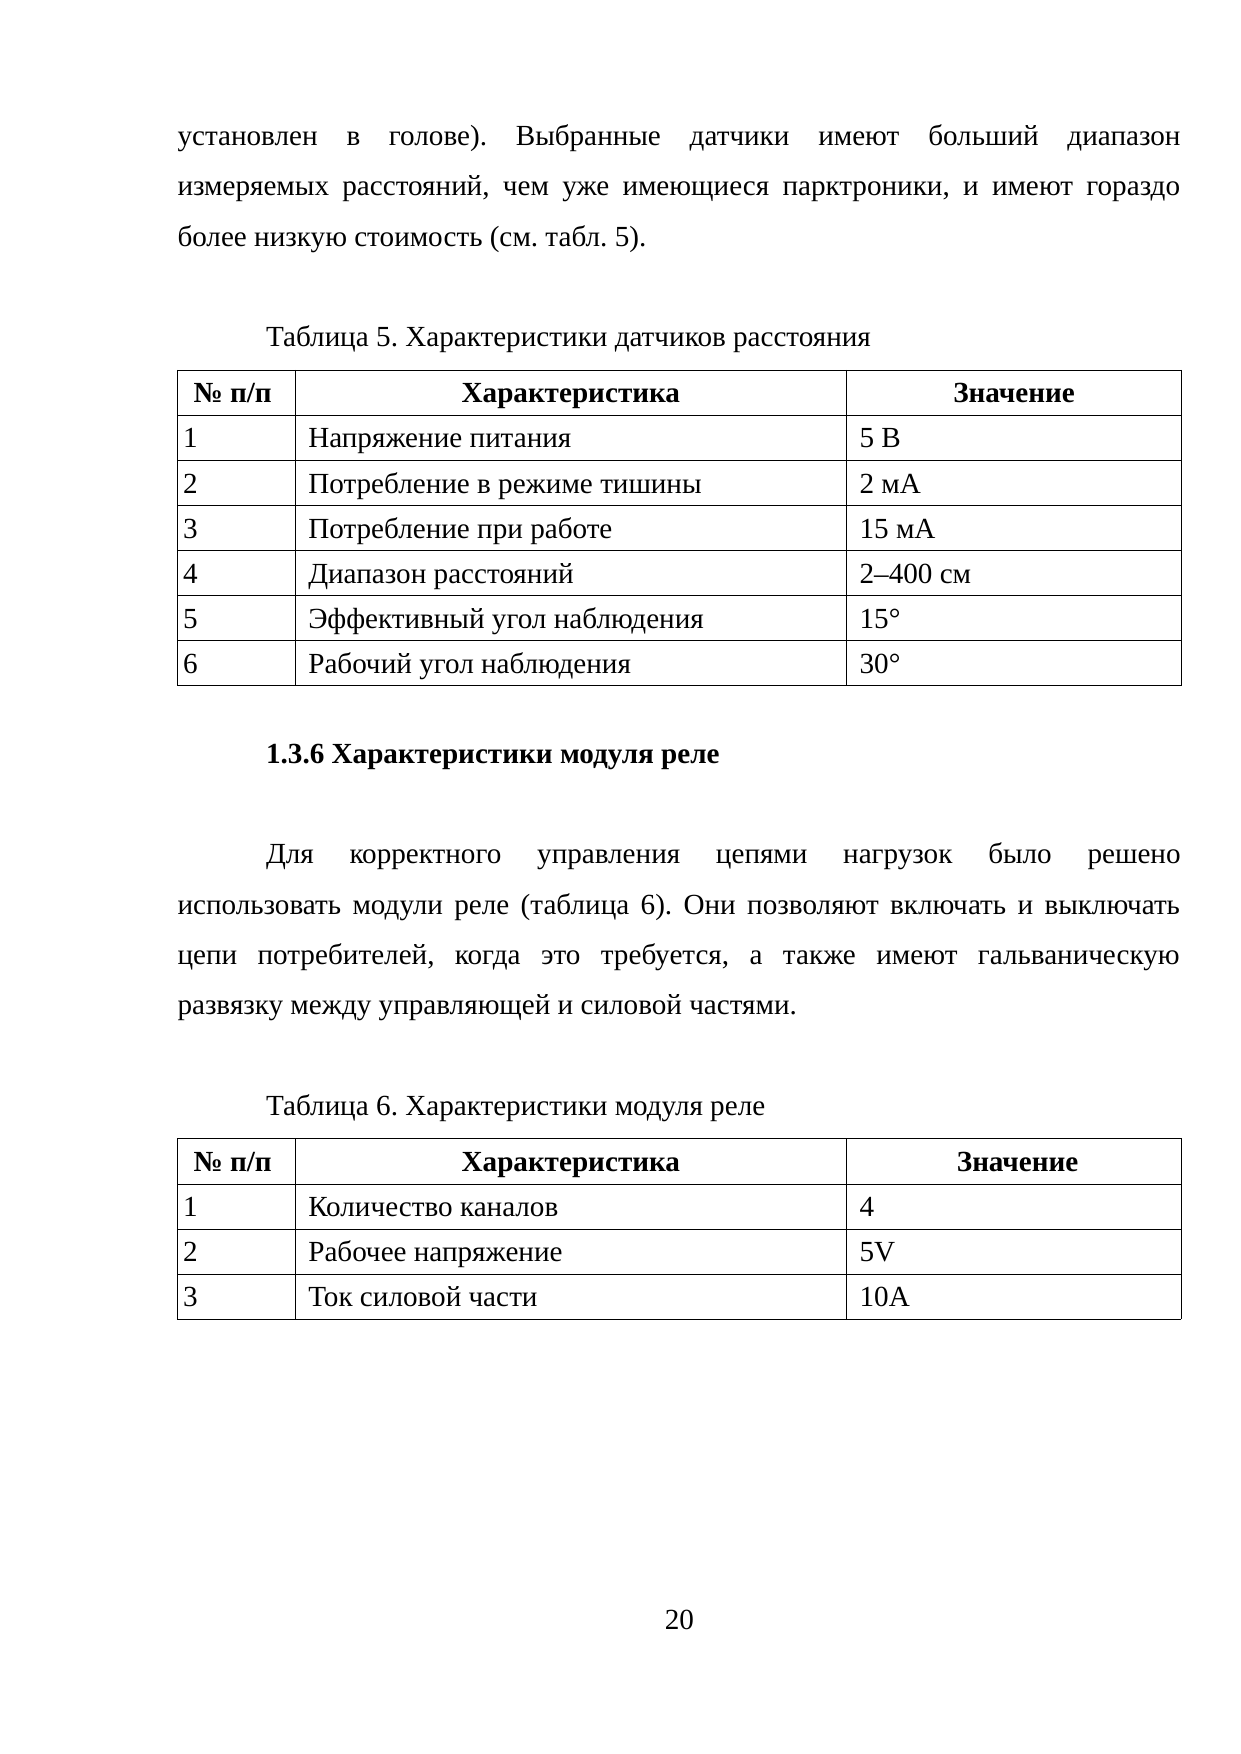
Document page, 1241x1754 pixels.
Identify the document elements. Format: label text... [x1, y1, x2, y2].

table_cell 5 [178, 596, 295, 640]
table_header № п/п [178, 1139, 295, 1183]
table_cell 2 [178, 461, 295, 505]
table_cell 6 [178, 641, 295, 685]
table_cell Напряжение питания [296, 416, 846, 460]
text Для корректного управления цепями нагрузок было решено использовать модули реле (таблица 6). Они позволяют включать и выключать цепи потребителей, когда это требуется, а также имеют гальваническую развязку между управляющей и силовой частями. [177, 836, 1181, 1021]
table_cell 4 [178, 551, 295, 595]
text Таблица 6. Характеристики модуля реле [177, 1088, 1181, 1122]
table_cell Потребление в режиме тишины [296, 461, 846, 505]
table_header Значение [847, 371, 1181, 415]
table_cell 2 [178, 1230, 295, 1274]
table_cell Рабочее напряжение [296, 1230, 846, 1274]
table_cell 3 [178, 1275, 295, 1319]
table_cell 30° [847, 641, 1181, 685]
table_cell 4 [847, 1185, 1181, 1228]
table_header Характеристика [296, 371, 846, 415]
table_cell Ток силовой части [296, 1275, 846, 1319]
table_cell Эффективный угол наблюдения [296, 596, 846, 640]
table_header Значение [847, 1139, 1181, 1183]
table_header № п/п [178, 371, 295, 415]
table_cell Рабочий угол наблюдения [296, 641, 846, 685]
table_cell 10A [847, 1275, 1181, 1319]
table_cell Диапазон расстояний [296, 551, 846, 595]
table_cell 1 [178, 416, 295, 460]
text Таблица 5. Характеристики датчиков расстояния [177, 319, 1181, 353]
table_cell 5 В [847, 416, 1181, 460]
subtitle 1.3.6 Характеристики модуля реле [177, 736, 1181, 769]
table_cell 2 мА [847, 461, 1181, 505]
table_cell 3 [178, 506, 295, 550]
table_cell Количество каналов [296, 1185, 846, 1228]
table_cell 15 мА [847, 506, 1181, 550]
table_cell 5V [847, 1230, 1181, 1274]
text установлен в голове). Выбранные датчики имеют больший диапазон измеряемых расстояний, чем уже имеющиеся парктроники, и имеют гораздо более низкую стоимость (см. табл. 5). [177, 118, 1181, 252]
table_cell 1 [178, 1185, 295, 1228]
table_cell 2–400 см [847, 551, 1181, 595]
table_cell 15° [847, 596, 1181, 640]
table_cell Потребление при работе [296, 506, 846, 550]
table_header Характеристика [296, 1139, 846, 1183]
